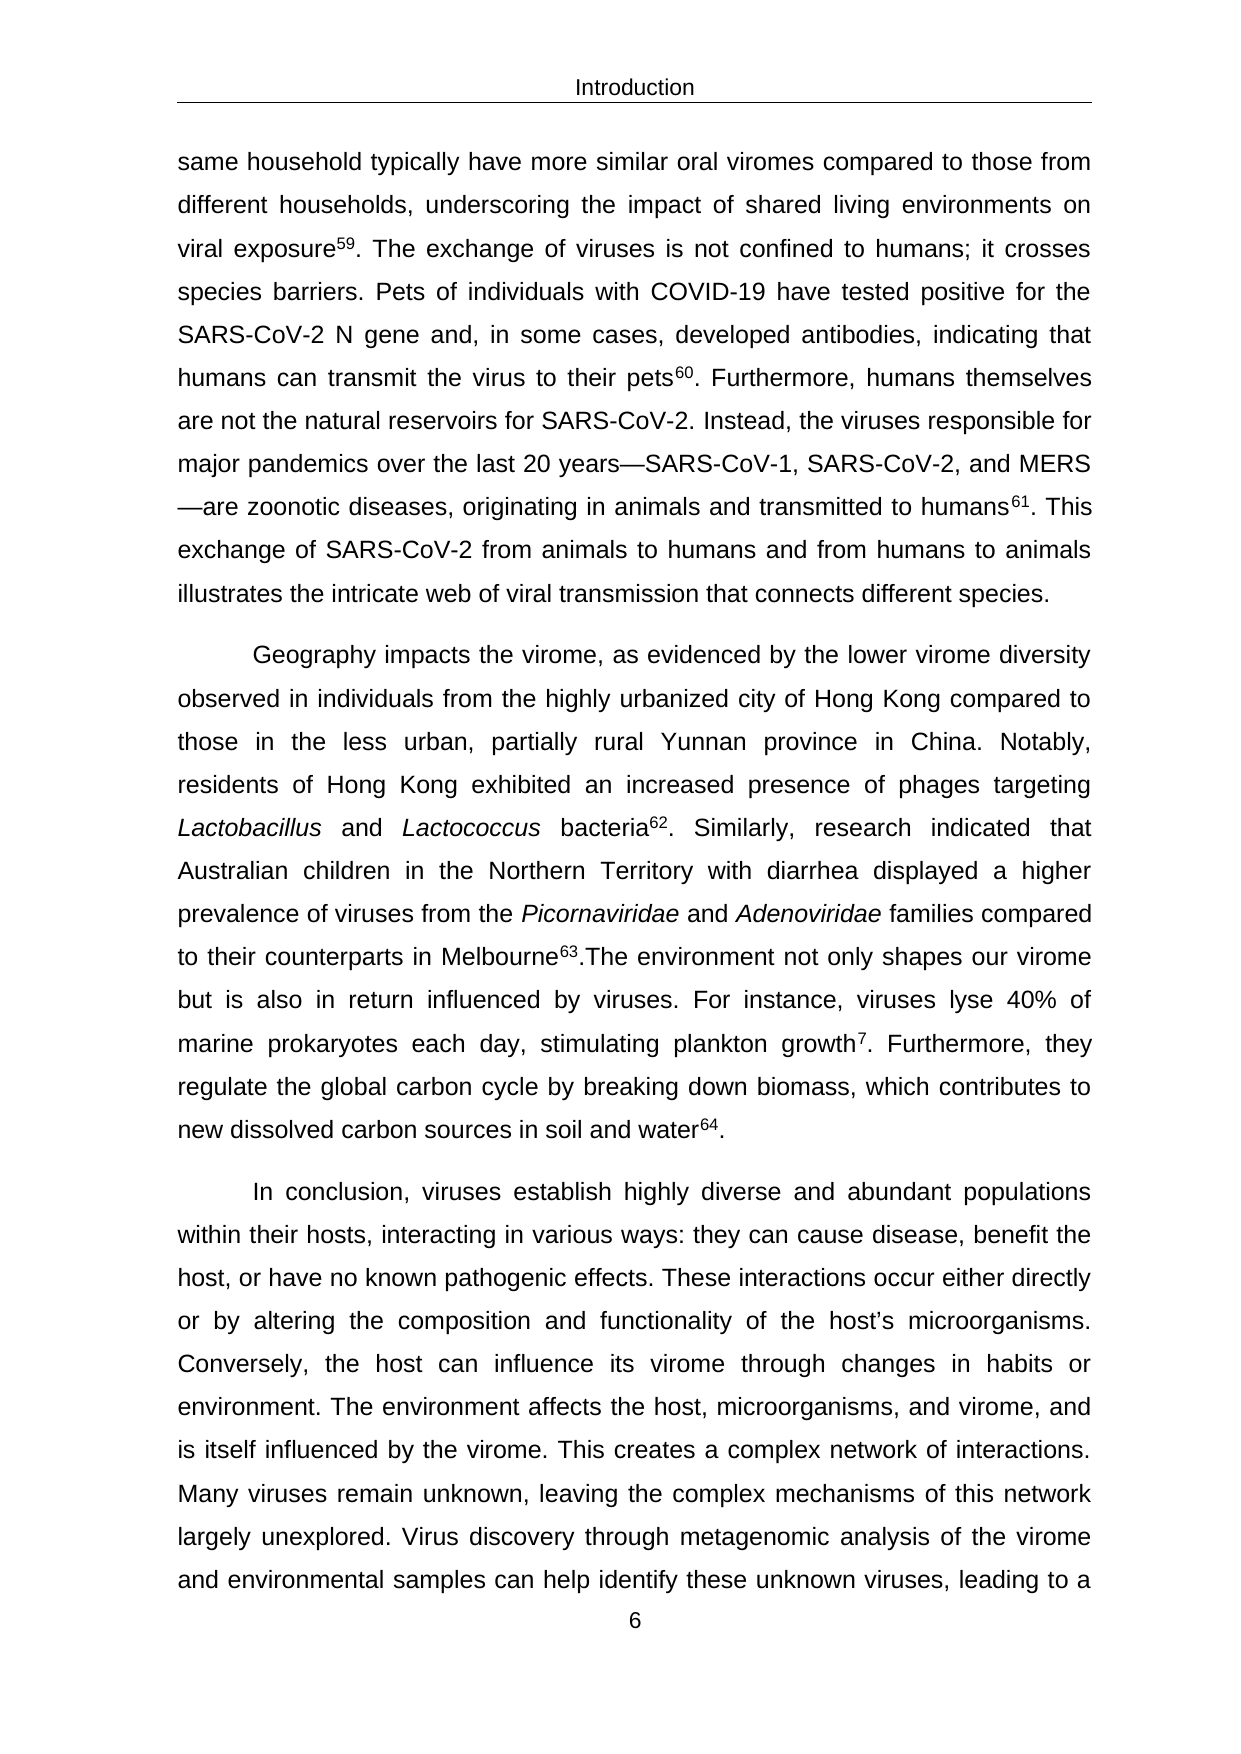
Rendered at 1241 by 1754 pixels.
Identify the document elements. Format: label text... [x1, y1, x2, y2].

text In conclusion, viruses establish highly diverse and abundant populations within their hosts, interacting in various ways: they can cause disease, benefit the host, or have no known pathogenic effects. These interactions occur either directly or by altering the composition and functionality of the host’s microorganisms. Conversely, the host can influence its virome through changes in habits or environment. The environment affects the host, microorganisms, and virome, and is itself influenced by the virome. This creates a complex network of interactions. Many viruses remain unknown, leaving the complex mechanisms of this network largely unexplored. Virus discovery through metagenomic analysis of the virome and environmental samples can help identify these unknown viruses, leading to a [177, 1177, 1092, 1594]
text same household typically have more similar oral viromes compared to those from different households, underscoring the impact of shared living environments on viral exposure59. The exchange of viruses is not confined to humans; it crosses species barriers. Pets of individuals with COVID-19 have tested positive for the SARS-CoV-2 N gene and, in some cases, developed antibodies, indicating that humans can transmit the virus to their pets60. Furthermore, humans themselves are not the natural reservoirs for SARS-CoV-2. Instead, the viruses responsible for major pandemics over the last 20 years—SARS-CoV-1, SARS-CoV-2, and MERS—are zoonotic diseases, originating in animals and transmitted to humans61. This exchange of SARS-CoV-2 from animals to humans and from humans to animals illustrates the intricate web of viral transmission that connects different species. [177, 147, 1092, 607]
text Geography impacts the virome, as evidenced by the lower virome diversity observed in individuals from the highly urbanized city of Hong Kong compared to those in the less urban, partially rural Yunnan province in China. Notably, residents of Hong Kong exhibited an increased presence of phages targeting Lactobacillus and Lactococcus bacteria62. Similarly, research indicated that Australian children in the Northern Territory with diarrhea displayed a higher prevalence of viruses from the Picornaviridae and Adenoviridae families compared to their counterparts in Melbourne63.The environment not only shapes our virome but is also in return influenced by viruses. For instance, viruses lyse 40% of marine prokaryotes each day, stimulating plankton growth7. Furthermore, they regulate the global carbon cycle by breaking down biomass, which contributes to new dissolved carbon sources in soil and water64. [177, 641, 1092, 1144]
